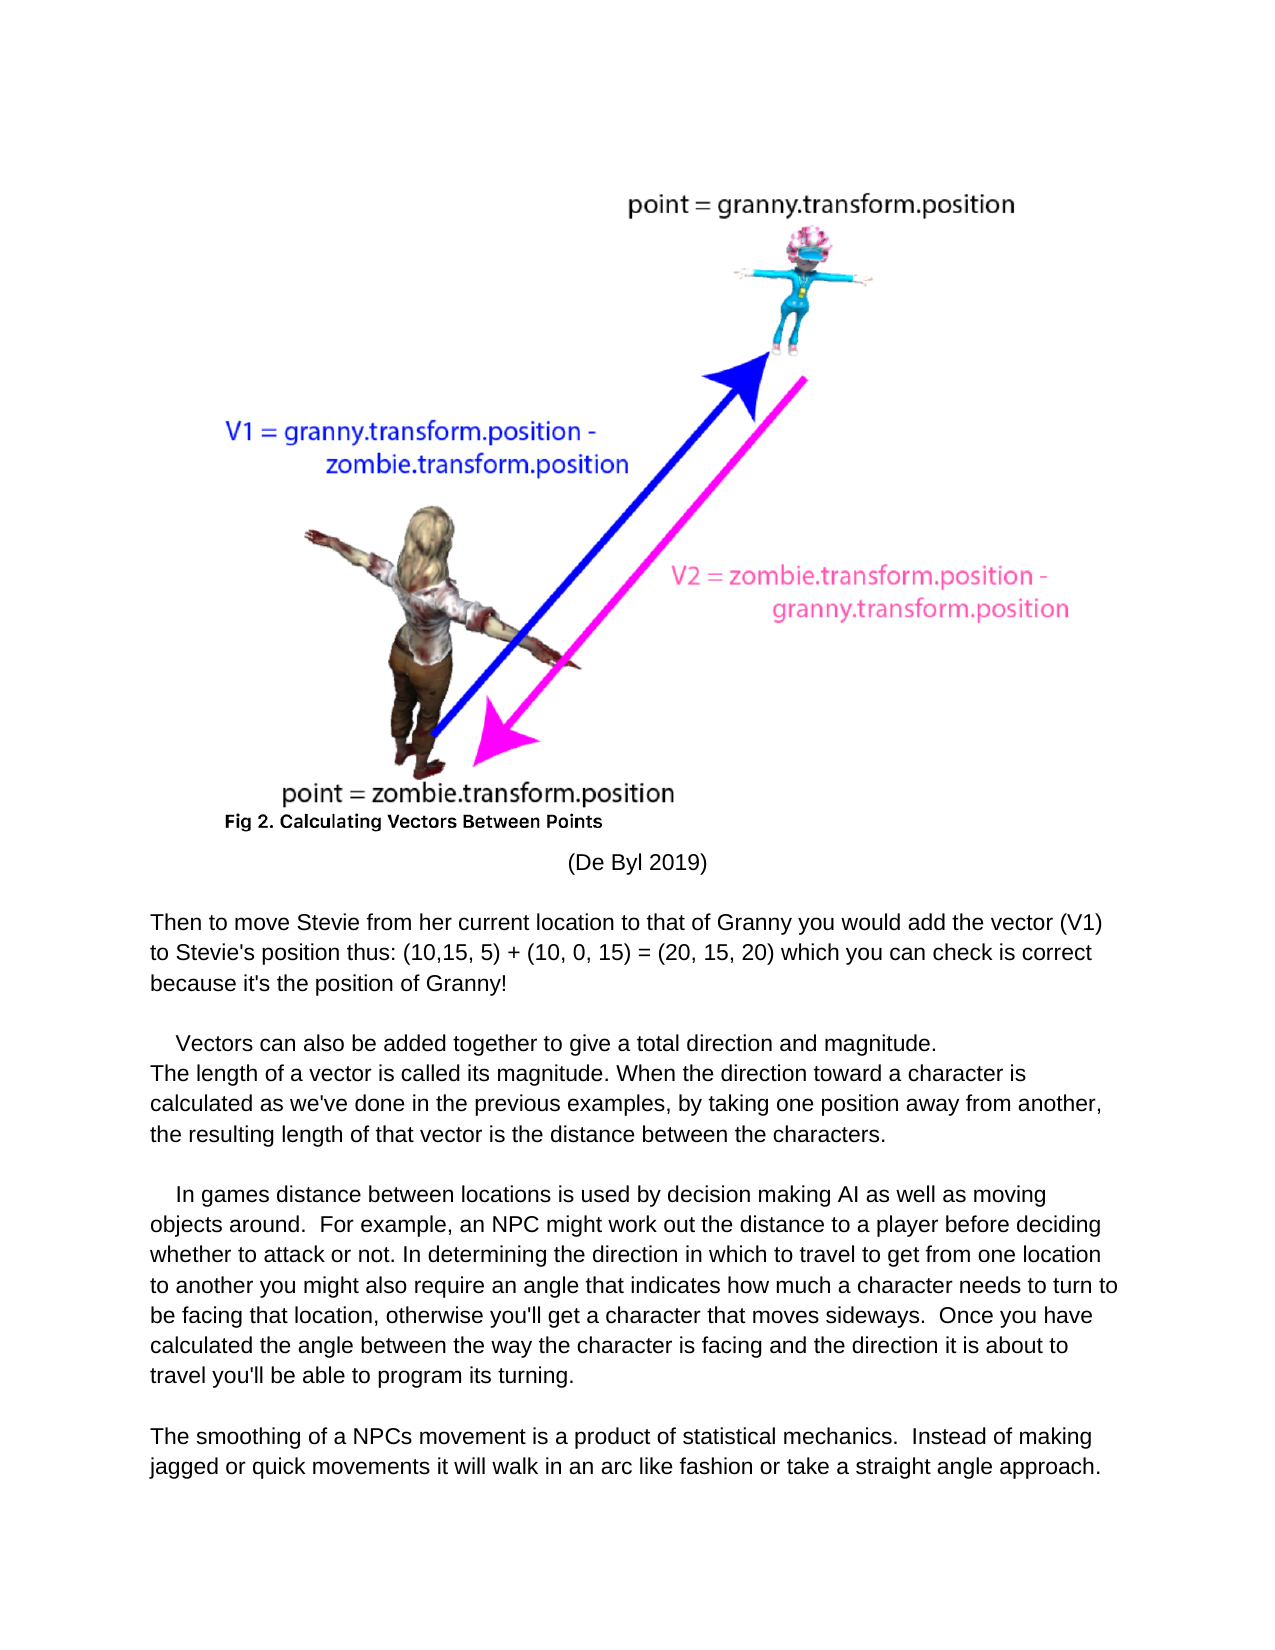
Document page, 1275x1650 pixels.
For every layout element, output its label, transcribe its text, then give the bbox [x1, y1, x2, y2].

text [150, 150, 1125, 180]
text Then to move Stevie from her current location to that of Granny you would add the vector (V1) to Stevie's position thus: (10,15, 5) + (10, 0, 15) = (20, 15, 20) which you can check is correct because it's the position of Granny! Vectors can also be added together to give a total direction and magnitude. The length of a vector is called its magnitude. When the direction toward a character is calculated as we've done in the previous examples, by taking one position away from another, the resulting length of that vector is the distance between the characters. In games distance between locations is used by decision making AI as well as moving objects around. For example, an NPC might work out the distance to a player before deciding whether to attack or not. In determining the direction in which to travel to get from one location to another you might also require an angle that indicates how much a character needs to turn to be facing that location, otherwise you'll get a character that moves sideways. Once you have calculated the angle between the way the character is facing and the direction it is about to travel you'll be able to program its turning. The smoothing of a NPCs movement is a product of statistical mechanics. Instead of making jagged or quick movements it will walk in an arc like fashion or take a straight angle approach. [150, 909, 1125, 1479]
text (De Byl 2019) [150, 849, 1125, 875]
picture [150, 180, 1125, 845]
